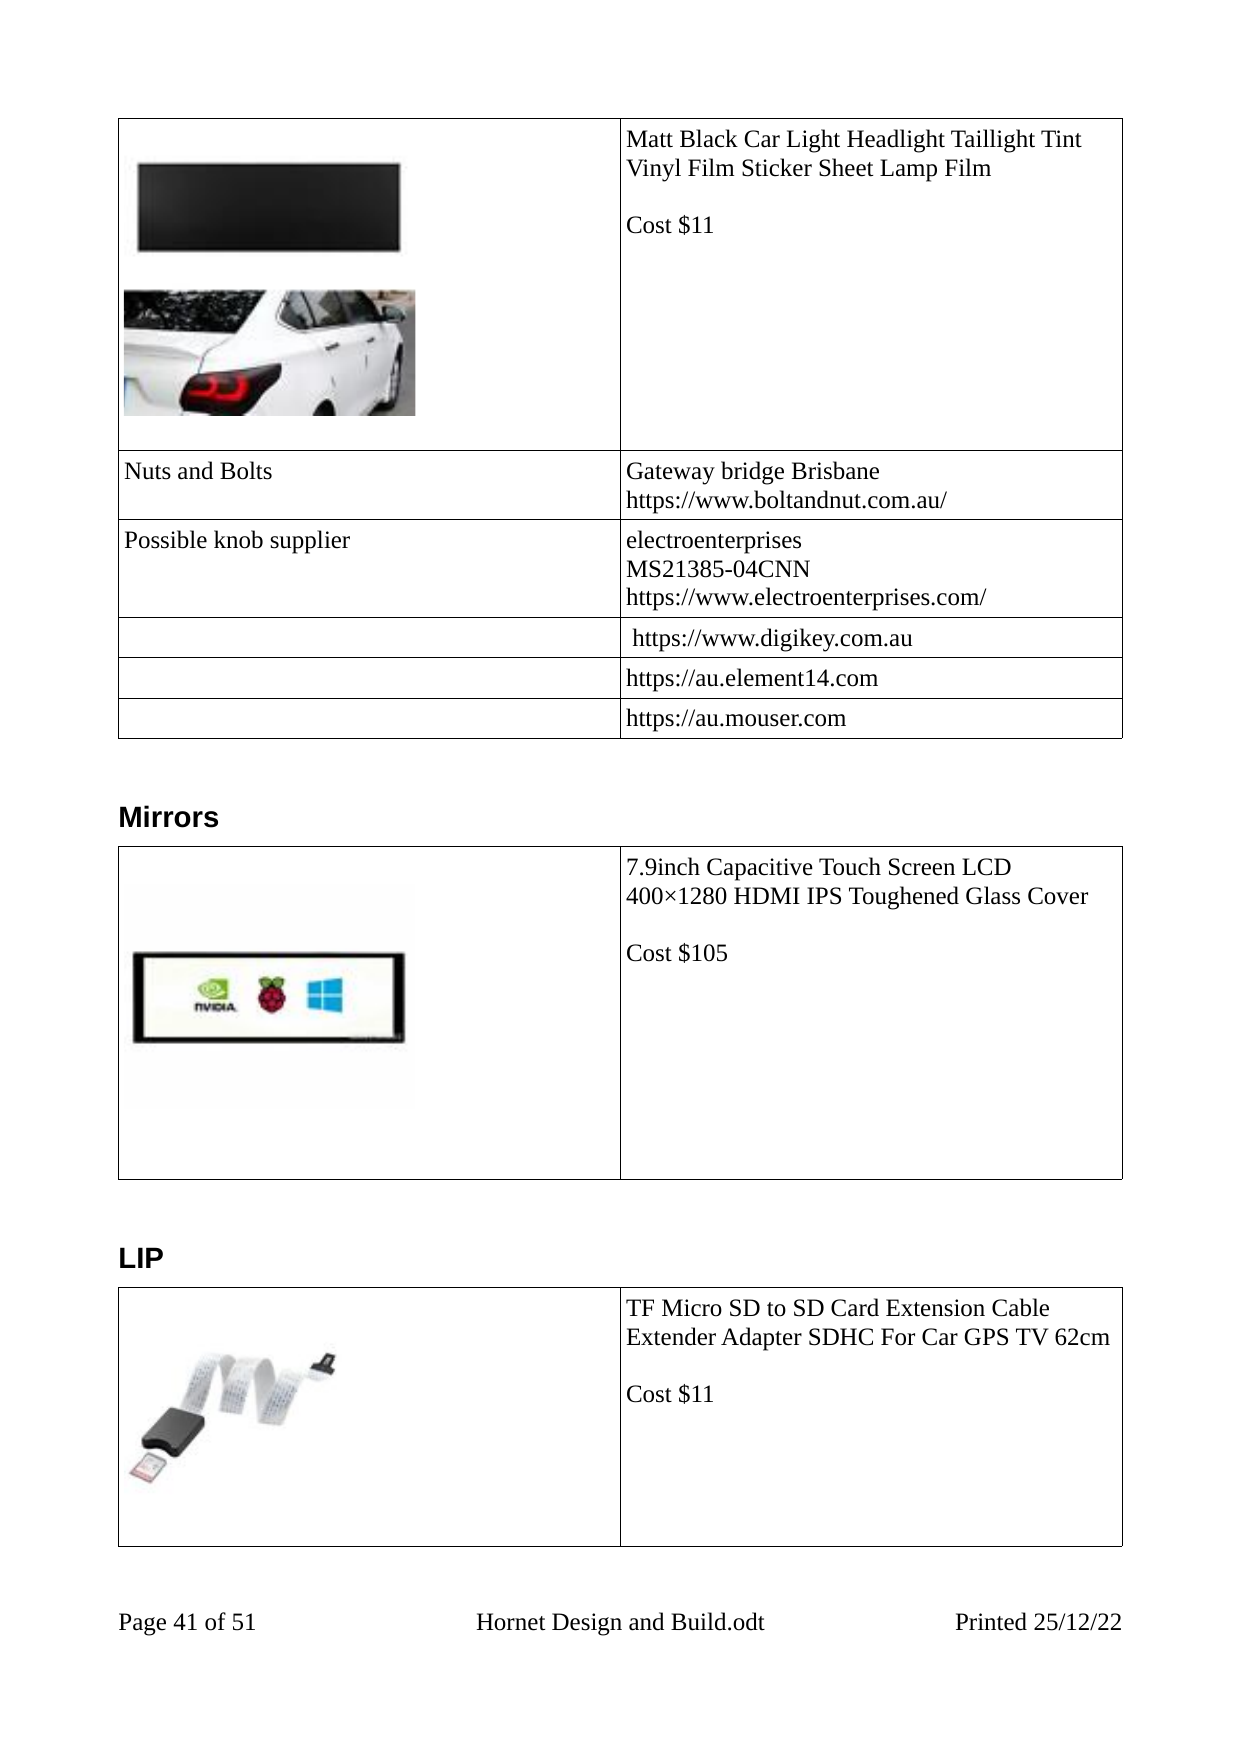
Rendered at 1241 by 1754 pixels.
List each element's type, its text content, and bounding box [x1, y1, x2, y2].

table_header 7.9inch Capacitive Touch Screen LCD 400×1280 HDMI IPS Toughened Glass Cover Cost $105 [621, 847, 1122, 1178]
table_cell [119, 658, 620, 698]
picture [123, 852, 416, 1144]
table_header [119, 847, 620, 1178]
table_cell [119, 119, 620, 450]
table_cell electroenterprises MS21385-04CNN https://www.electroenterprises.com/ [621, 520, 1122, 617]
table_cell Gateway bridge Brisbane https://www.boltandnut.com.au/ [621, 451, 1122, 519]
table_cell https://www.digikey.com.au [621, 618, 1122, 657]
table_cell [119, 618, 620, 657]
table_cell Possible knob supplier [119, 520, 620, 617]
picture [123, 1292, 343, 1512]
table_header [119, 1288, 620, 1546]
subtitle Mirrors [118, 800, 1122, 834]
table_cell Nuts and Bolts [119, 451, 620, 519]
table_cell [119, 699, 620, 738]
table_cell https://au.element14.com [621, 658, 1122, 698]
subtitle LIP [118, 1241, 1122, 1274]
table_header TF Micro SD to SD Card Extension Cable Extender Adapter SDHC For Car GPS TV 62cm Cost $11 [621, 1288, 1122, 1546]
table_cell Matt Black Car Light Headlight Taillight Tint Vinyl Film Sticker Sheet Lamp Film Cost $11 [621, 119, 1122, 450]
table_cell https://au.mouser.com [621, 699, 1122, 738]
picture [123, 123, 416, 416]
